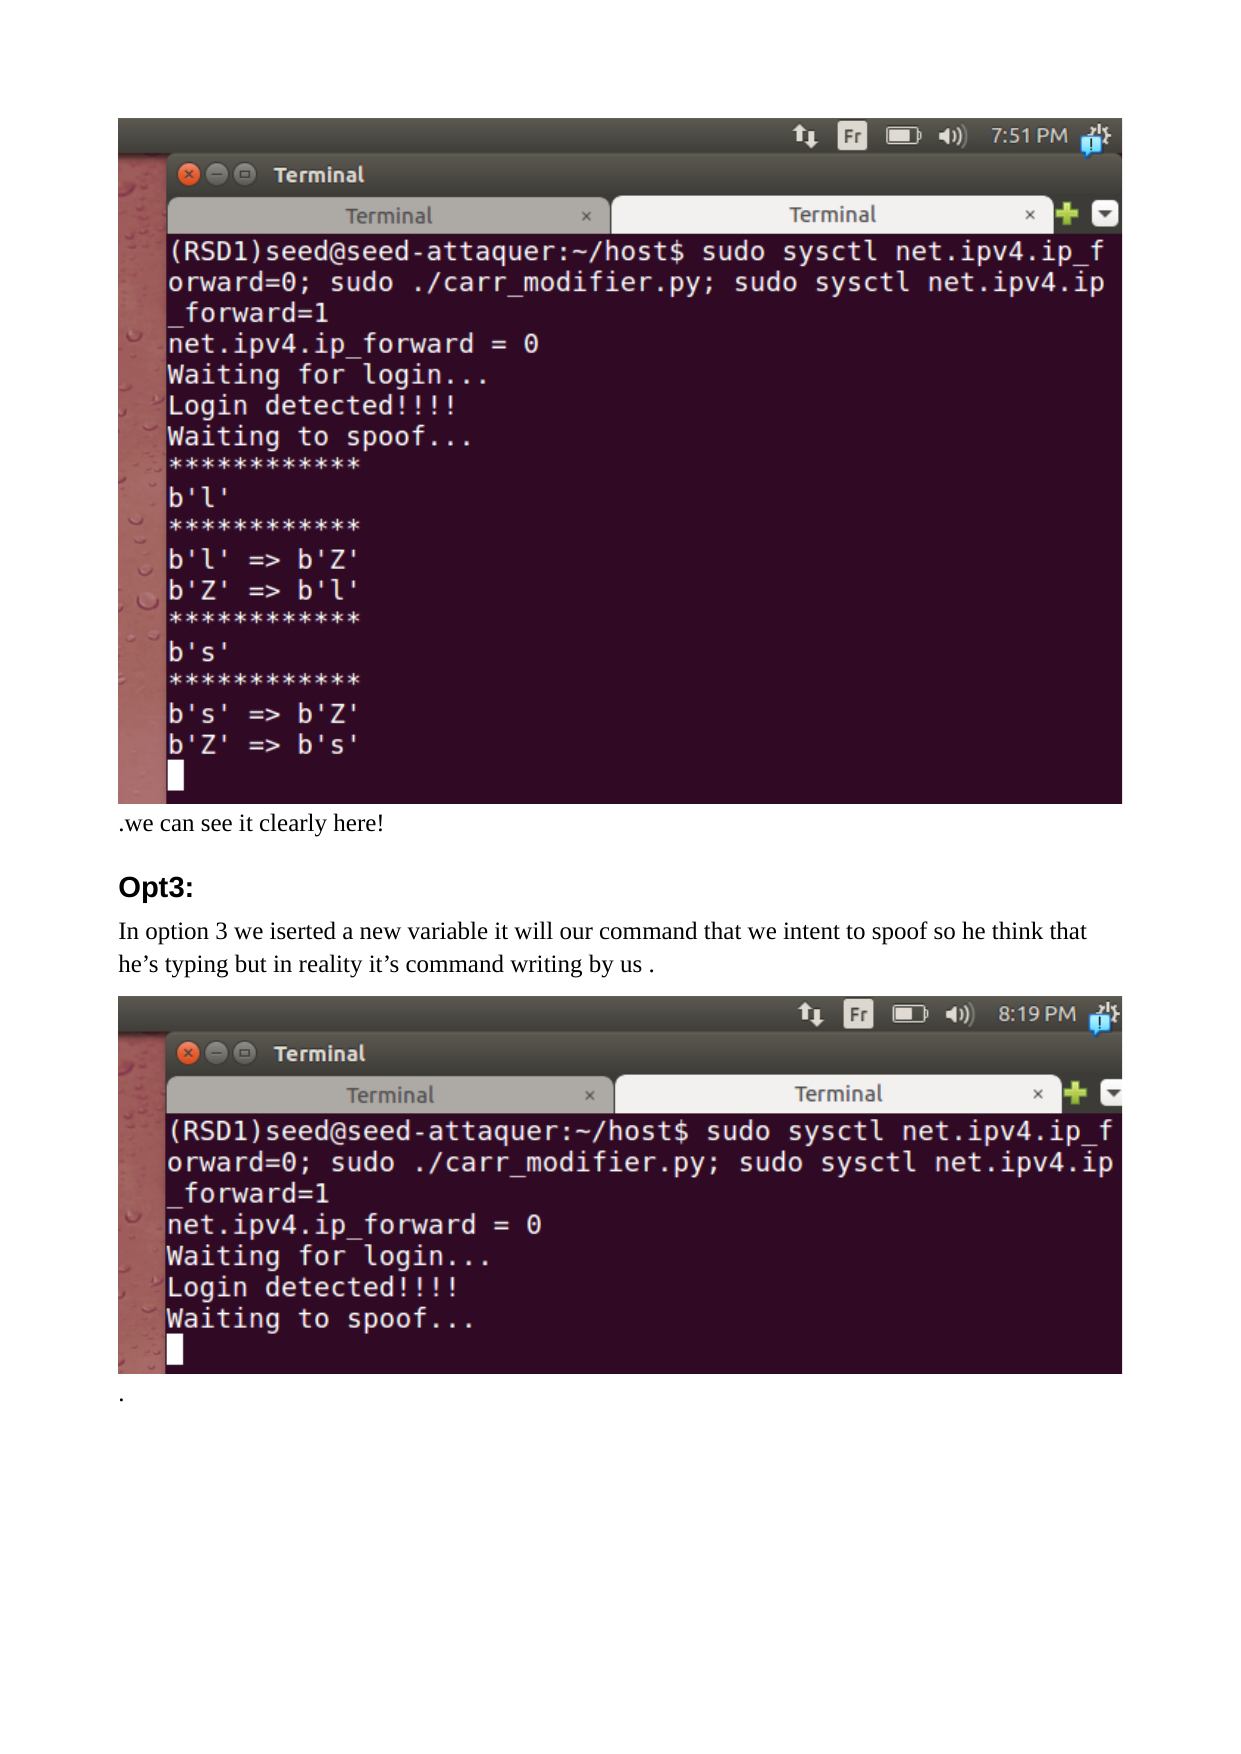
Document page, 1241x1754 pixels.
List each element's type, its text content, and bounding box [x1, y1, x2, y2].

text .we can see it clearly here! [118, 804, 1122, 837]
text In option 3 we iserted a new variable it will our command that we intent to spoof so he think that he’s typing but in reality it’s command writing by us . [118, 916, 1122, 978]
subtitle Opt3: [118, 870, 1122, 903]
text . [118, 1374, 1122, 1406]
picture [118, 996, 1123, 1374]
picture [118, 118, 1123, 804]
